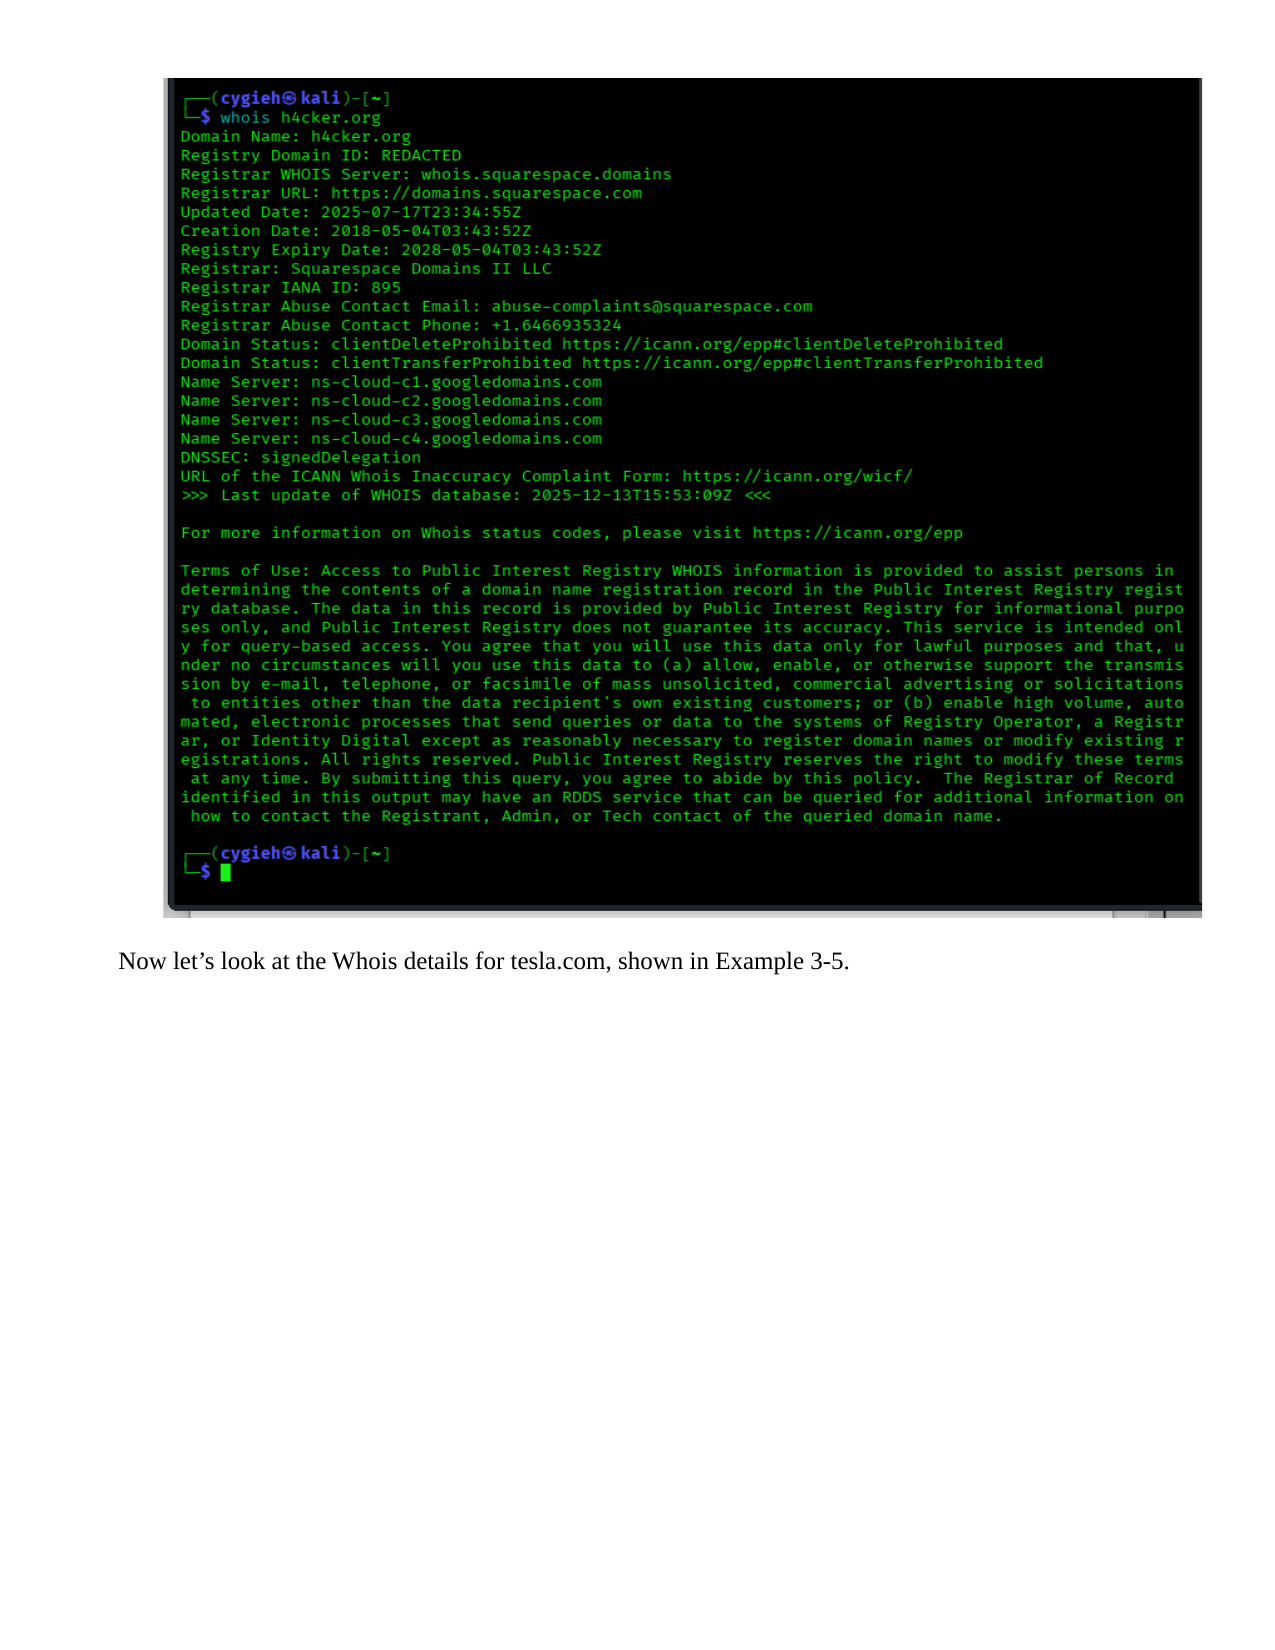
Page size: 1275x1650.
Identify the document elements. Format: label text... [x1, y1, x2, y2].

picture [163, 78, 1203, 918]
text Now let’s look at the Whois details for tesla.com, shown in Example 3-5. [118, 946, 1157, 975]
